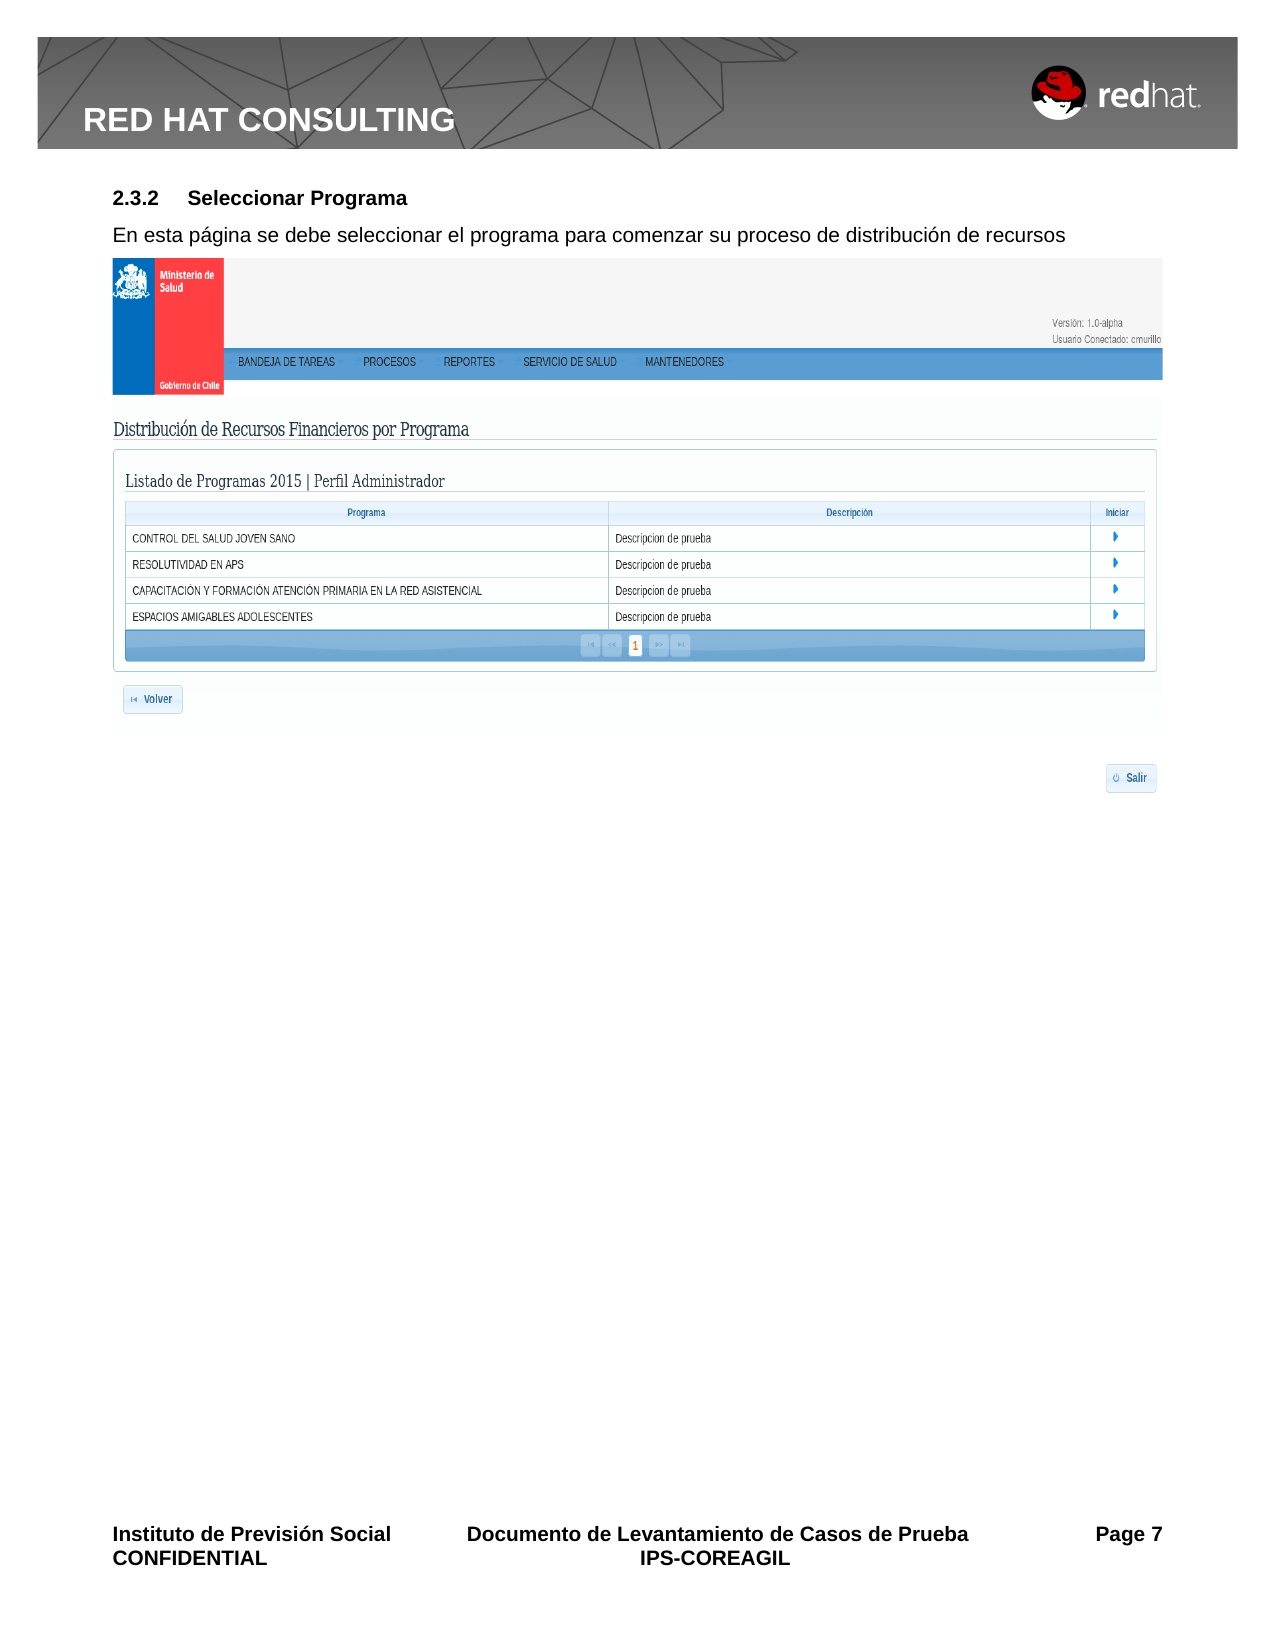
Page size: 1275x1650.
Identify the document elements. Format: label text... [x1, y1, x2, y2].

subtitle Seleccionar Programa [112, 186, 1162, 210]
picture [112, 258, 1163, 800]
picture [37, 37, 1238, 149]
text En esta página se debe seleccionar el programa para comenzar su proceso de distribución de recursos [112, 222, 1162, 246]
